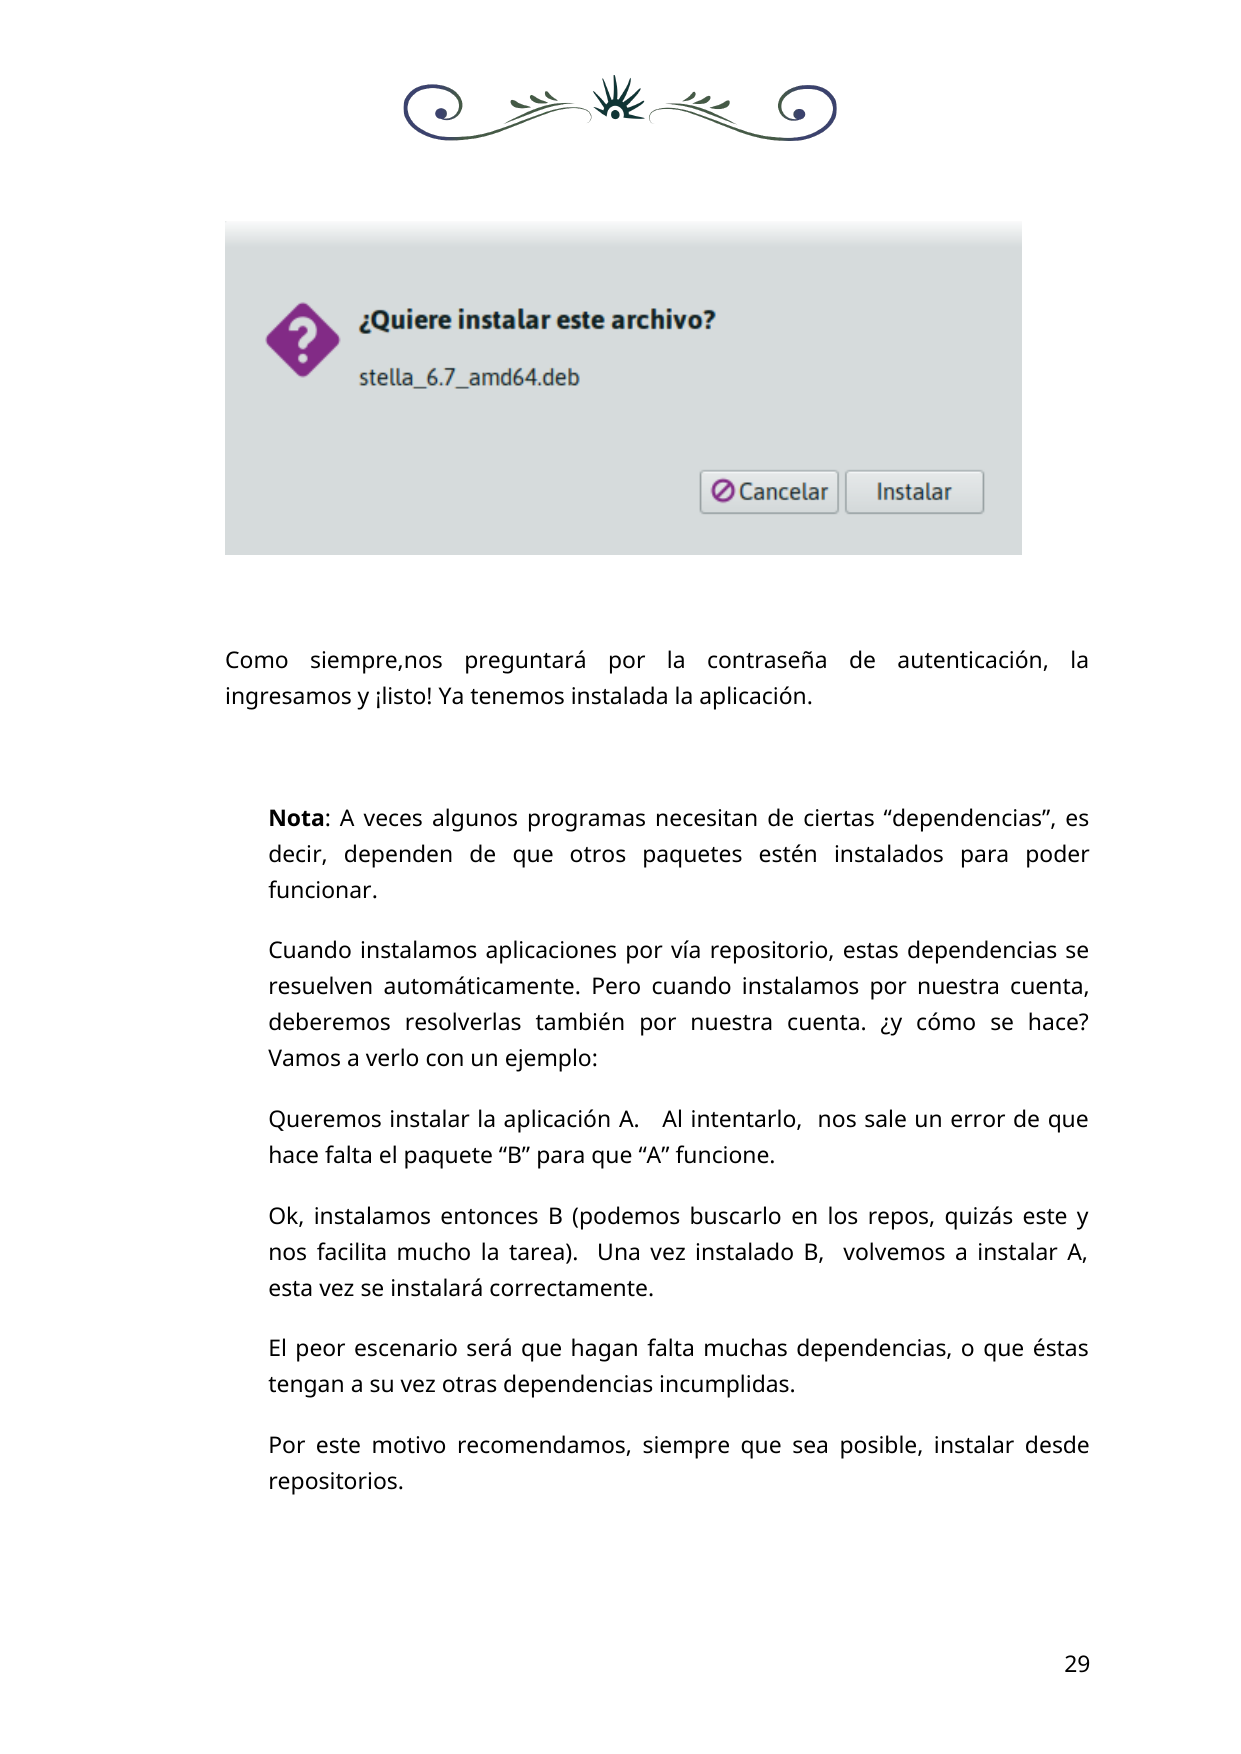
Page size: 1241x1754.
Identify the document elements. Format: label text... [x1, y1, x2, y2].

text Como siempre,nos preguntará por la contraseña de autenticación, la ingresamos y ¡listo! Ya tenemos instalada la aplicación. [225, 644, 1090, 712]
text Por este motivo recomendamos, siempre que sea posible, instalar desde repositorios. [268, 1429, 1090, 1496]
text Ok, instalamos entonces B (podemos buscarlo en los repos, quizás este y nos facilita mucho la tarea). Una vez instalado B, volvemos a instalar A, esta vez se instalará correctamente. [268, 1199, 1090, 1303]
picture [403, 75, 837, 141]
picture [225, 221, 1022, 555]
text Nota: A veces algunos programas necesitan de ciertas “dependencias”, es decir, dependen de que otros paquetes estén instalados para poder funcionar. [268, 802, 1090, 905]
text Queremos instalar la aplicación A. Al intentarlo, nos sale un error de que hace falta el paquete “B” para que “A” funcione. [268, 1103, 1090, 1170]
text Cuando instalamos aplicaciones por vía repositorio, estas dependencias se resuelven automáticamente. Pero cuando instalamos por nuestra cuenta, deberemos resolverlas también por nuestra cuenta. ¿y cómo se hace? Vamos a verlo con un ejemplo: [268, 934, 1090, 1073]
text El peor escenario será que hagan falta muchas dependencias, o que éstas tengan a su vez otras dependencias incumplidas. [268, 1332, 1090, 1399]
